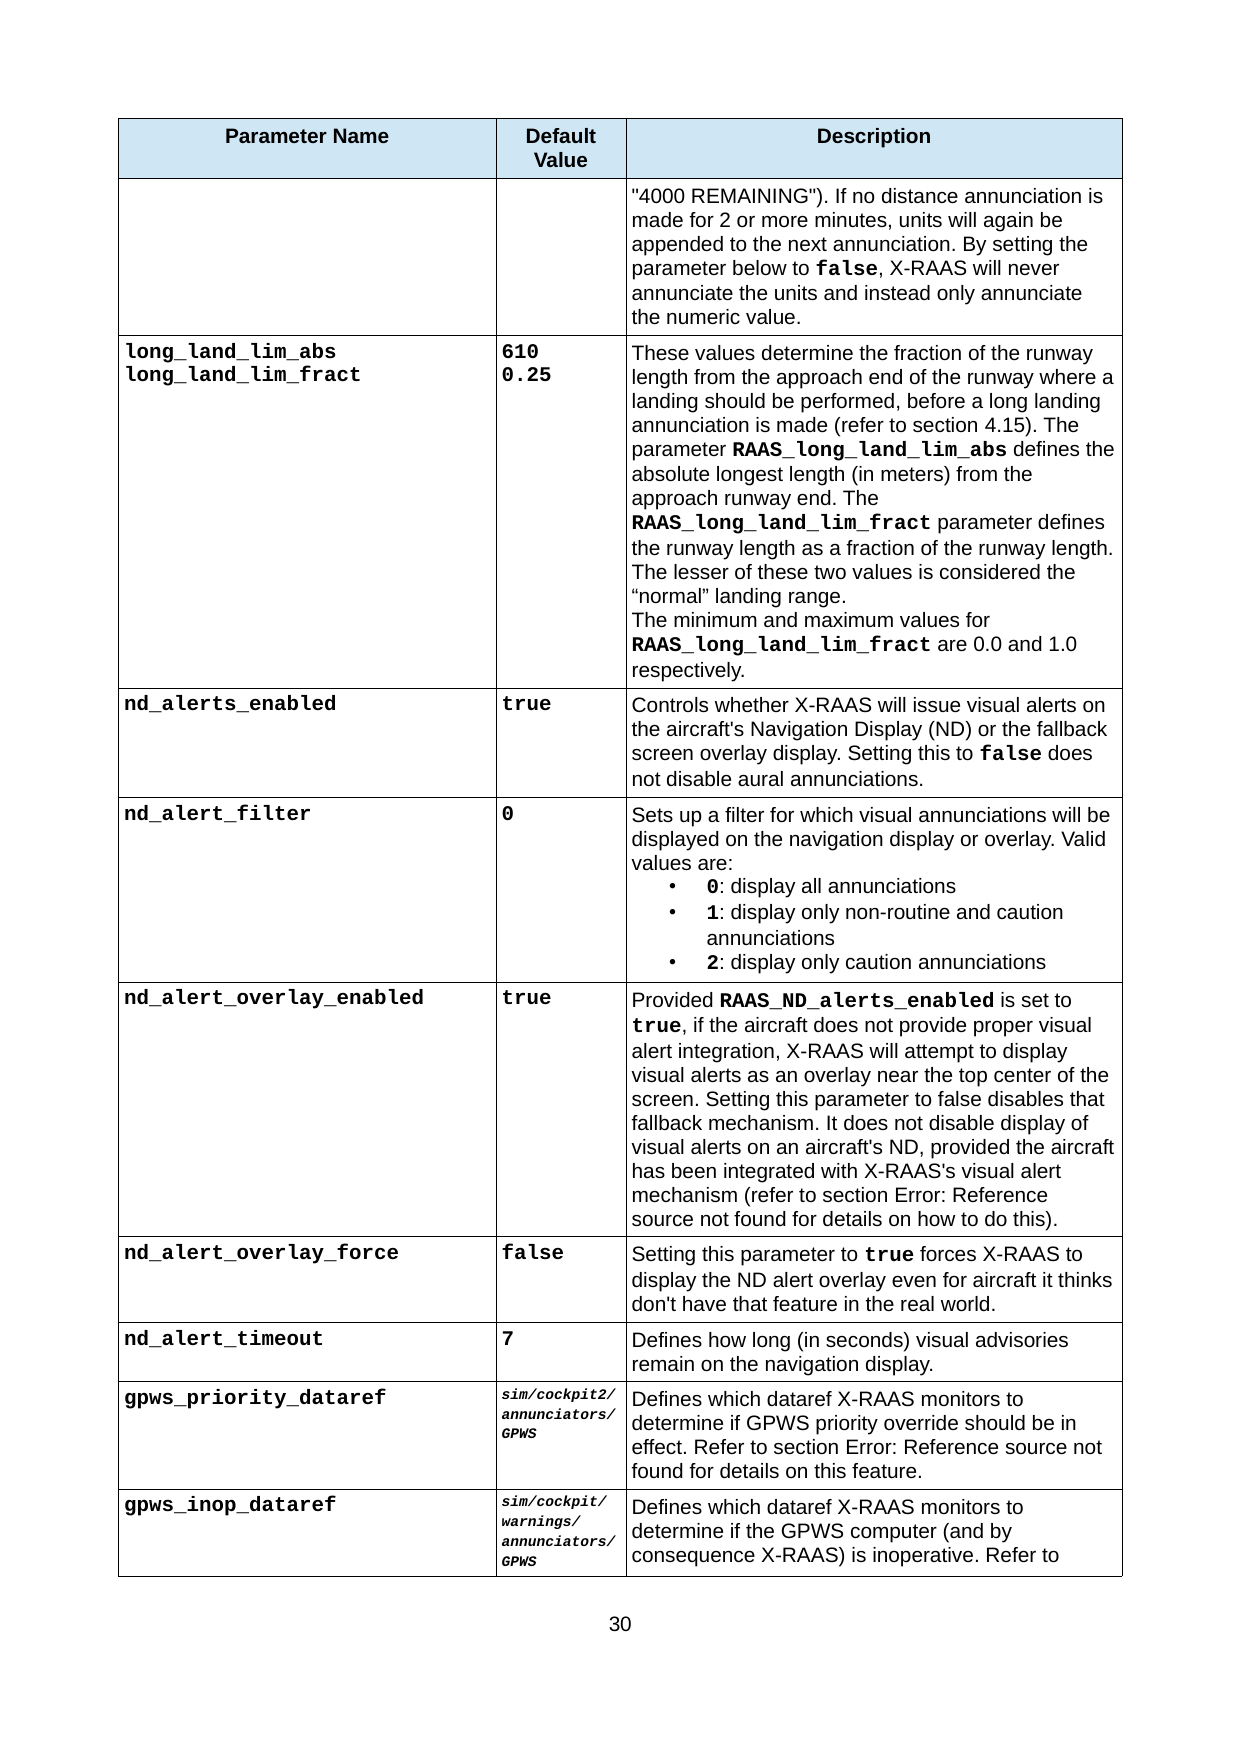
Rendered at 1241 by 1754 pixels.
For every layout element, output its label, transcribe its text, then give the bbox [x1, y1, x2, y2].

table_cell Defines how long (in seconds) visual advisories remain on the navigation display. [627, 1323, 1122, 1381]
table_cell Sets up a filter for which visual annunciations will be displayed on the navigation display or overlay. Valid values are: 0: display all annunciations 1: display only non-routine and caution annunciations 2: display only caution annunciations [627, 798, 1122, 982]
table_cell These values determine the fraction of the runway length from the approach end of the runway where a landing should be performed, before a long landing annunciation is made (refer to section 4.15). The parameter RAAS_long_land_lim_abs defines the absolute longest length (in meters) from the approach runway end. The RAAS_long_land_lim_fract parameter defines the runway length as a fraction of the runway length. The lesser of these two values is considered the “normal” landing range. The minimum and maximum values for RAAS_long_land_lim_fract are 0.0 and 1.0 respectively. [627, 336, 1122, 687]
table_header Parameter Name [119, 119, 496, 178]
table_cell 7 [497, 1323, 626, 1381]
table_cell nd_alert_filter [119, 798, 496, 982]
table_cell Provided RAAS_ND_alerts_enabled is set to true, if the aircraft does not provide proper visual alert integration, X-RAAS will attempt to display visual alerts as an overlay near the top center of the screen. Setting this parameter to false disables that fallback mechanism. It does not disable display of visual alerts on an aircraft's ND, provided the aircraft has been integrated with X-RAAS's visual alert mechanism (refer to section Error: Reference source not found for details on how to do this). [627, 983, 1122, 1236]
table_cell gpws_priority_dataref [119, 1382, 496, 1489]
table_header Description [627, 119, 1122, 178]
table_cell sim/cockpit/ warnings/ annunciators/GPWS [497, 1490, 626, 1576]
table_cell [119, 179, 496, 335]
table_cell 610 0.25 [497, 336, 626, 687]
table_cell "4000 REMAINING"). If no distance annunciation is made for 2 or more minutes, units will again be appended to the next annunciation. By setting the parameter below to false, X-RAAS will never annunciate the units and instead only annunciate the numeric value. [627, 179, 1122, 335]
table_cell true [497, 983, 626, 1236]
table_header Default Value [497, 119, 626, 178]
table_cell nd_alert_overlay_force [119, 1237, 496, 1322]
table_cell Controls whether X-RAAS will issue visual alerts on the aircraft's Navigation Display (ND) or the fallback screen overlay display. Setting this to false does not disable aural annunciations. [627, 689, 1122, 797]
table_cell gpws_inop_dataref [119, 1490, 496, 1576]
table_cell [497, 179, 626, 335]
table_cell false [497, 1237, 626, 1322]
table_cell 0 [497, 798, 626, 982]
table_cell nd_alert_timeout [119, 1323, 496, 1381]
table_cell nd_alerts_enabled [119, 689, 496, 797]
table_cell sim/cockpit2/ annunciators/ GPWS [497, 1382, 626, 1489]
table_cell Defines which dataref X-RAAS monitors to determine if the GPWS computer (and by consequence X-RAAS) is inoperative. Refer to [627, 1490, 1122, 1576]
table_cell nd_alert_overlay_enabled [119, 983, 496, 1236]
table_cell Setting this parameter to true forces X-RAAS to display the ND alert overlay even for aircraft it thinks don't have that feature in the real world. [627, 1237, 1122, 1322]
table_cell long_land_lim_abs long_land_lim_fract [119, 336, 496, 687]
table_cell true [497, 689, 626, 797]
table_cell Defines which dataref X-RAAS monitors to determine if GPWS priority override should be in effect. Refer to section Error: Reference source not found for details on this feature. [627, 1382, 1122, 1489]
